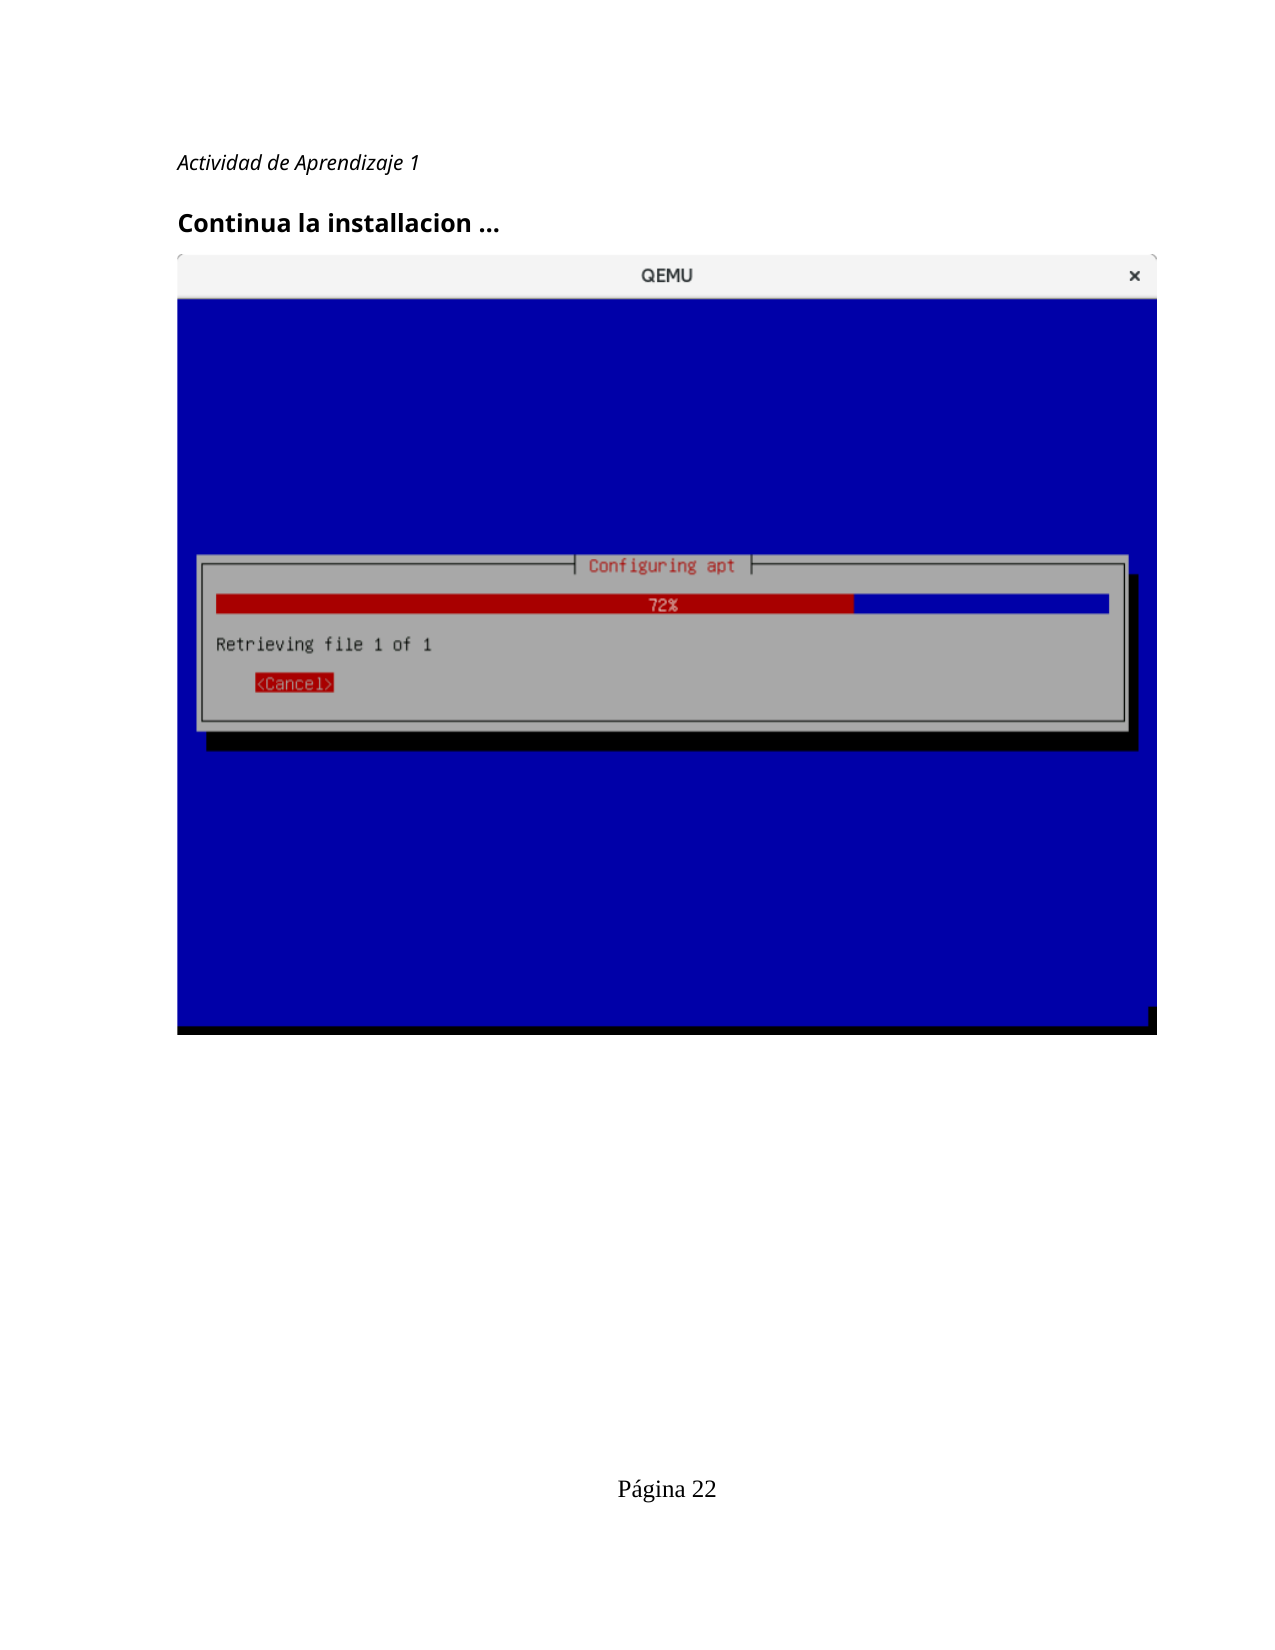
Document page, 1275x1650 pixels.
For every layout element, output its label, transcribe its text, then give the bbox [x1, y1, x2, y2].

text Continua la installacion … [177, 206, 1157, 239]
picture [177, 254, 1157, 1035]
